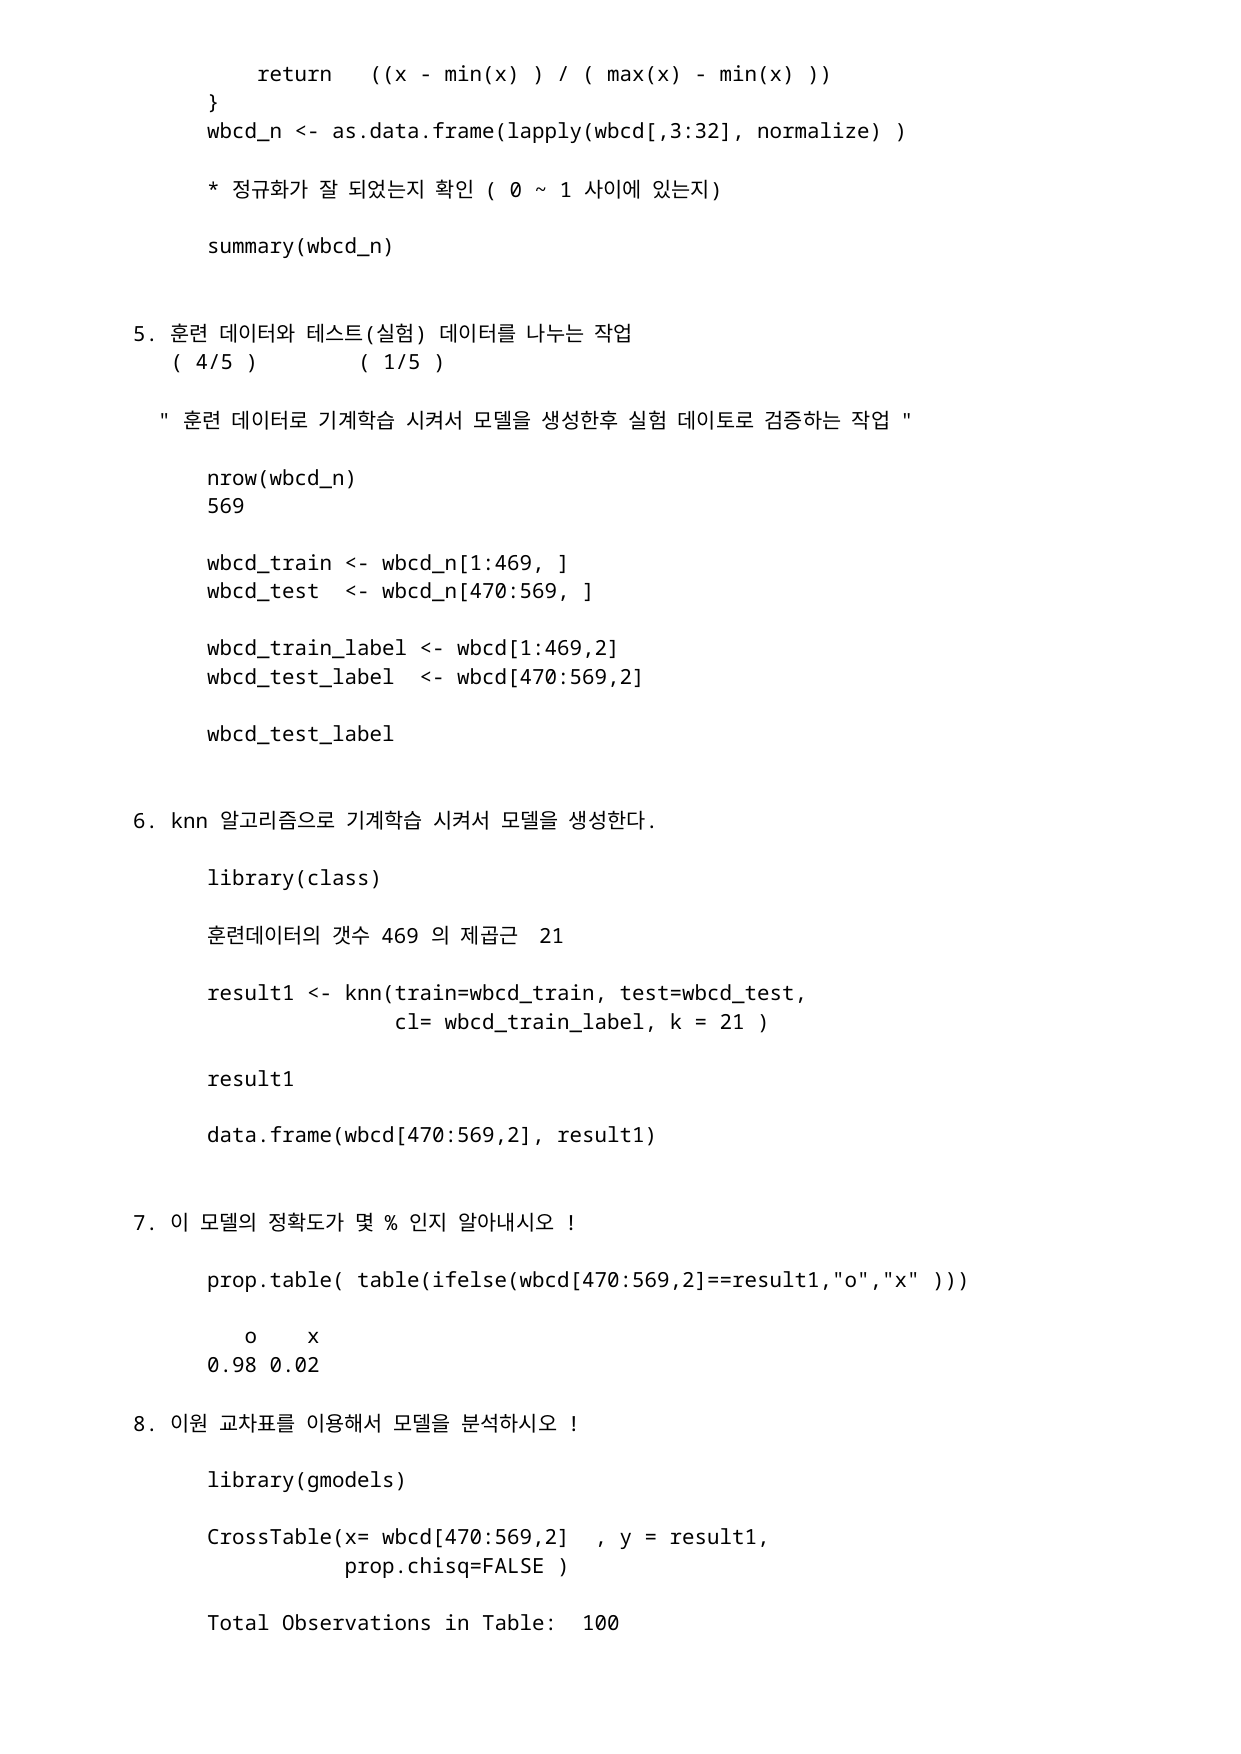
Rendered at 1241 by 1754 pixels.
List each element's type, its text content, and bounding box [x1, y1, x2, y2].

text 7. 이 모델의 정확도가 몇 % 인지 알아내시오 ! [59, 1206, 1181, 1236]
text 훈련데이터의 갯수 469 의 제곱근 21 [59, 920, 1181, 950]
text 0.98 0.02 [59, 1350, 1181, 1378]
text summary(wbcd_n) [59, 232, 1181, 260]
text 5. 훈련 데이터와 테스트(실험) 데이터를 나누는 작업 [59, 317, 1181, 347]
text Total Observations in Table: 100 [59, 1608, 1181, 1636]
text " 훈련 데이터로 기계학습 시켜서 모델을 생성한후 실험 데이토로 검증하는 작업 " [59, 404, 1181, 434]
text prop.chisq=FALSE ) [59, 1551, 1181, 1579]
text * 정규화가 잘 되었는지 확인 ( 0 ~ 1 사이에 있는지) [59, 173, 1181, 203]
text wbcd_train <- wbcd_n[1:469, ] [59, 548, 1181, 577]
text return ((x - min(x) ) / ( max(x) - min(x) )) [59, 59, 1181, 87]
text wbcd_test_label <- wbcd[470:569,2] [59, 662, 1181, 690]
text wbcd_test_label [59, 719, 1181, 747]
text 569 [59, 491, 1181, 520]
text nrow(wbcd_n) [59, 463, 1181, 491]
text 8. 이원 교차표를 이용해서 모델을 분석하시오 ! [59, 1407, 1181, 1437]
text result1 <- knn(train=wbcd_train, test=wbcd_test, [59, 978, 1181, 1007]
text wbcd_n <- as.data.frame(lapply(wbcd[,3:32], normalize) ) [59, 116, 1181, 144]
text 6. knn 알고리즘으로 기계학습 시켜서 모델을 생성한다. [59, 804, 1181, 834]
text library(class) [59, 863, 1181, 891]
text prop.table( table(ifelse(wbcd[470:569,2]==result1,"o","x" ))) [59, 1265, 1181, 1293]
text CrossTable(x= wbcd[470:569,2] , y = result1, [59, 1522, 1181, 1551]
text wbcd_test <- wbcd_n[470:569, ] [59, 577, 1181, 605]
text cl= wbcd_train_label, k = 21 ) [59, 1007, 1181, 1035]
text o x [59, 1322, 1181, 1350]
text result1 [59, 1064, 1181, 1092]
text data.frame(wbcd[470:569,2], result1) [59, 1121, 1181, 1149]
text library(gmodels) [59, 1466, 1181, 1494]
text ( 4/5 ) ( 1/5 ) [59, 347, 1181, 376]
text wbcd_train_label <- wbcd[1:469,2] [59, 633, 1181, 662]
text } [59, 87, 1181, 116]
